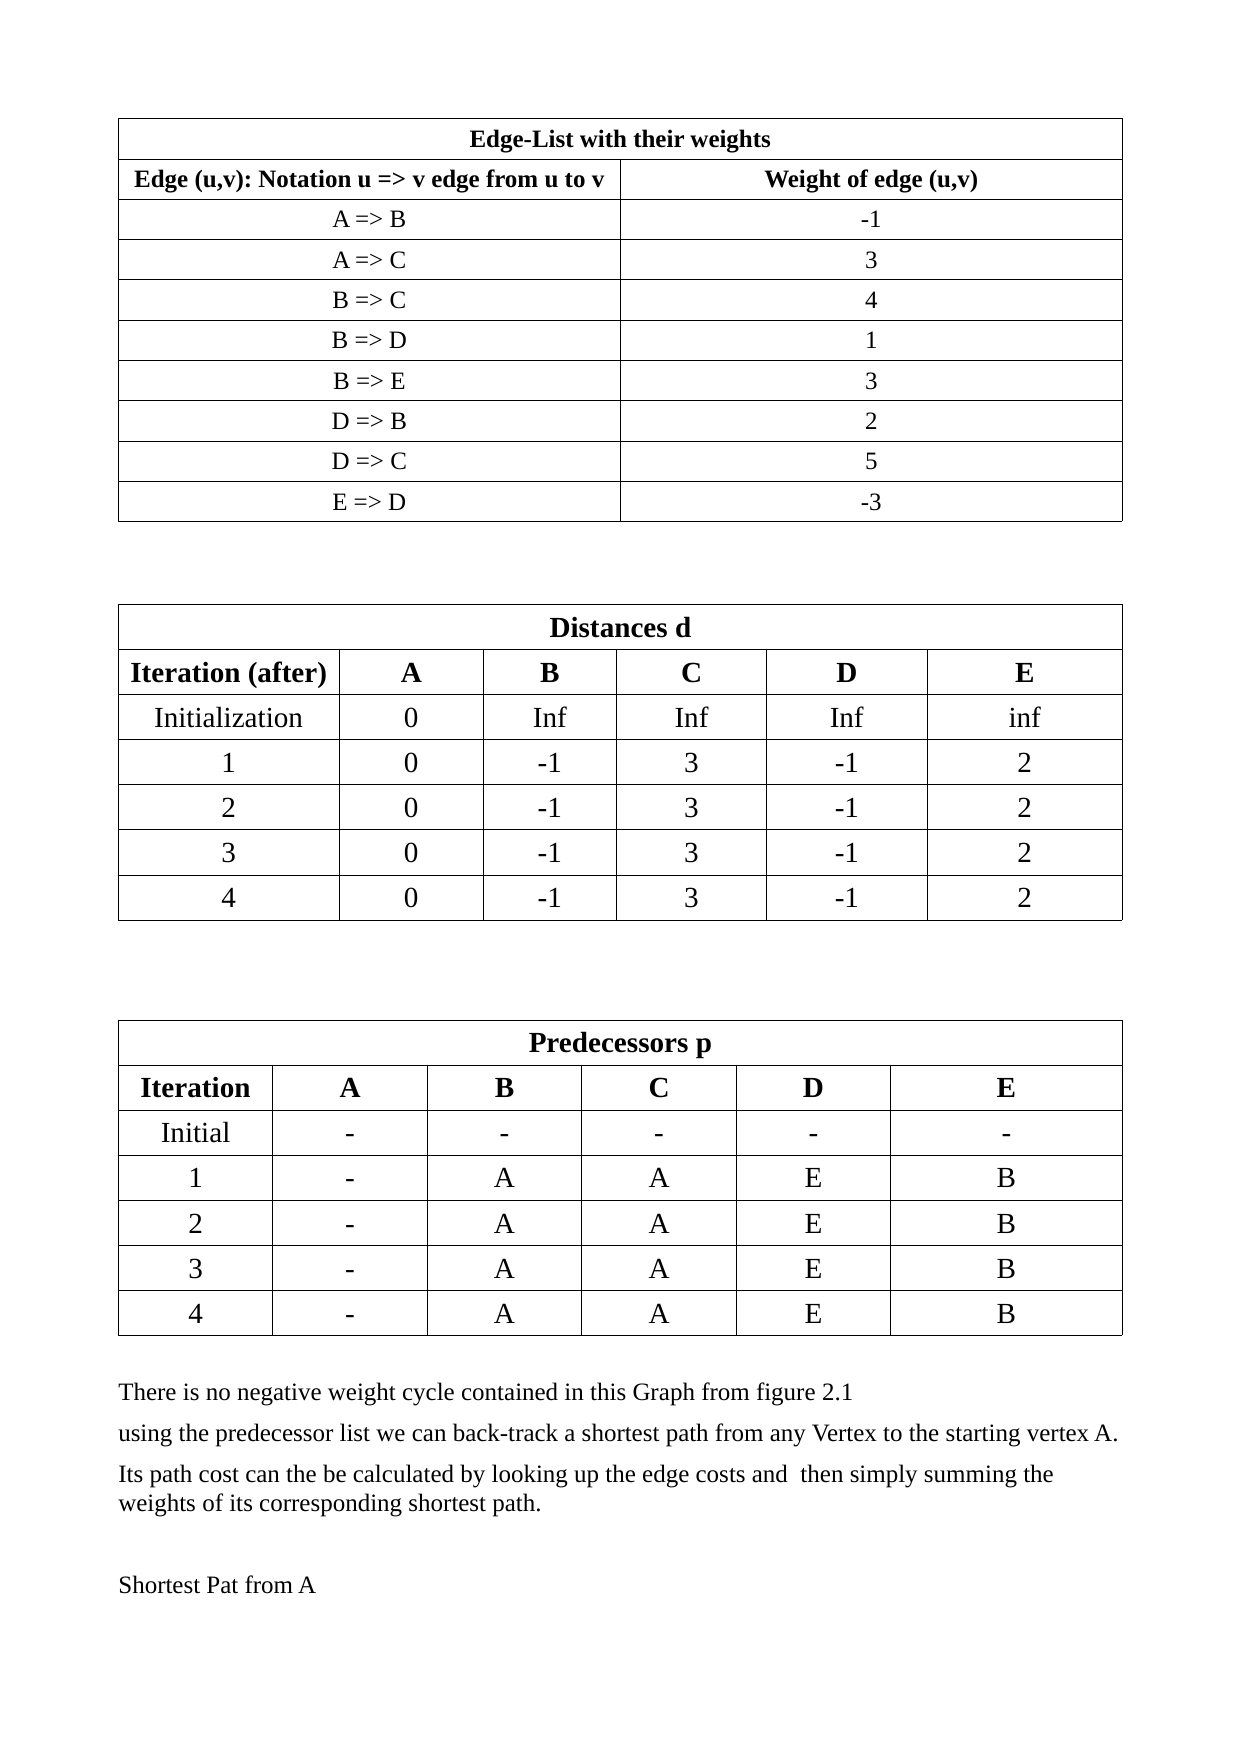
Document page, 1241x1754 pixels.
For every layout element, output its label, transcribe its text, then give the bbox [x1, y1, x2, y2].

table_cell E [737, 1246, 890, 1290]
table_cell B => E [119, 361, 620, 400]
table_cell D [767, 650, 927, 694]
table_cell 0 [340, 785, 483, 829]
table_cell -1 [767, 876, 927, 919]
table_cell 2 [621, 401, 1122, 441]
table_cell 2 [928, 740, 1122, 784]
table_cell A [582, 1156, 736, 1200]
table_cell B [891, 1246, 1122, 1290]
table_cell A [428, 1246, 581, 1290]
table_cell 2 [119, 785, 339, 829]
table_cell 3 [617, 785, 766, 829]
table_cell A => C [119, 240, 620, 279]
table_cell B [484, 650, 616, 694]
table_cell 2 [928, 830, 1122, 874]
table_cell A [428, 1291, 581, 1335]
table_cell Initialization [119, 695, 339, 739]
table_cell 3 [621, 361, 1122, 400]
text Shortest Pat from A [118, 1570, 1122, 1599]
table_cell D => C [119, 442, 620, 481]
table_cell - [428, 1111, 581, 1155]
table_cell E [737, 1156, 890, 1200]
table_cell A => B [119, 200, 620, 239]
table_cell E [737, 1201, 890, 1245]
table_cell 1 [621, 321, 1122, 360]
table_cell C [582, 1066, 736, 1110]
table_cell 3 [119, 1246, 272, 1290]
table_cell -1 [484, 785, 616, 829]
table_cell - [891, 1111, 1122, 1155]
table_cell - [273, 1246, 427, 1290]
table_cell Initial [119, 1111, 272, 1155]
table_cell -1 [484, 830, 616, 874]
table_cell - [273, 1156, 427, 1200]
table_cell Iteration [119, 1066, 272, 1110]
table_cell Inf [484, 695, 616, 739]
table_cell -3 [621, 482, 1122, 521]
table_cell 2 [928, 785, 1122, 829]
table_cell 0 [340, 876, 483, 919]
table_cell 3 [617, 740, 766, 784]
table_cell -1 [484, 876, 616, 919]
table_cell -1 [621, 200, 1122, 239]
table_cell A [340, 650, 483, 694]
table_cell inf [928, 695, 1122, 739]
table_cell 1 [119, 740, 339, 784]
table_cell -1 [767, 785, 927, 829]
table_cell 2 [119, 1201, 272, 1245]
table_cell -1 [767, 830, 927, 874]
table_cell 4 [119, 876, 339, 919]
table_cell A [428, 1201, 581, 1245]
table_cell E [928, 650, 1122, 694]
table_cell E [891, 1066, 1122, 1110]
table_header Predecessors p [119, 1021, 1122, 1064]
text There is no negative weight cycle contained in this Graph from figure 2.1 [118, 1377, 1122, 1405]
table_cell D => B [119, 401, 620, 441]
table_cell E => D [119, 482, 620, 521]
table_cell A [582, 1246, 736, 1290]
text using the predecessor list we can back-track a shortest path from any Vertex to the starting vertex A. [118, 1418, 1122, 1447]
table_cell Edge (u,v): Notation u => v edge from u to v [119, 160, 620, 199]
table_cell -1 [484, 740, 616, 784]
table_cell 4 [119, 1291, 272, 1335]
table_cell A [428, 1156, 581, 1200]
table_cell B [891, 1201, 1122, 1245]
table_cell B [428, 1066, 581, 1110]
table_cell Weight of edge (u,v) [621, 160, 1122, 199]
table_cell C [617, 650, 766, 694]
table_cell 0 [340, 695, 483, 739]
table_cell - [273, 1291, 427, 1335]
table_header Edge-List with their weights [119, 119, 1122, 158]
table_cell 3 [617, 876, 766, 919]
table_cell 0 [340, 830, 483, 874]
table_cell 1 [119, 1156, 272, 1200]
table_cell 4 [621, 280, 1122, 320]
text Its path cost can the be calculated by looking up the edge costs and then simply summing the weights of its corresponding shortest path. [118, 1459, 1122, 1517]
table_cell A [582, 1291, 736, 1335]
table_cell E [737, 1291, 890, 1335]
table_header Distances d [119, 605, 1122, 649]
table_cell - [273, 1201, 427, 1245]
table_cell - [582, 1111, 736, 1155]
table_cell 3 [617, 830, 766, 874]
table_cell 2 [928, 876, 1122, 919]
table_cell 0 [340, 740, 483, 784]
table_cell B => C [119, 280, 620, 320]
table_cell Inf [767, 695, 927, 739]
table_cell - [273, 1111, 427, 1155]
table_cell 3 [621, 240, 1122, 279]
table_cell B [891, 1156, 1122, 1200]
table_cell B [891, 1291, 1122, 1335]
table_cell A [582, 1201, 736, 1245]
table_cell B => D [119, 321, 620, 360]
table_cell - [737, 1111, 890, 1155]
table_cell Inf [617, 695, 766, 739]
table_cell Iteration (after) [119, 650, 339, 694]
table_cell 3 [119, 830, 339, 874]
table_cell A [273, 1066, 427, 1110]
table_cell 5 [621, 442, 1122, 481]
table_cell D [737, 1066, 890, 1110]
table_cell -1 [767, 740, 927, 784]
